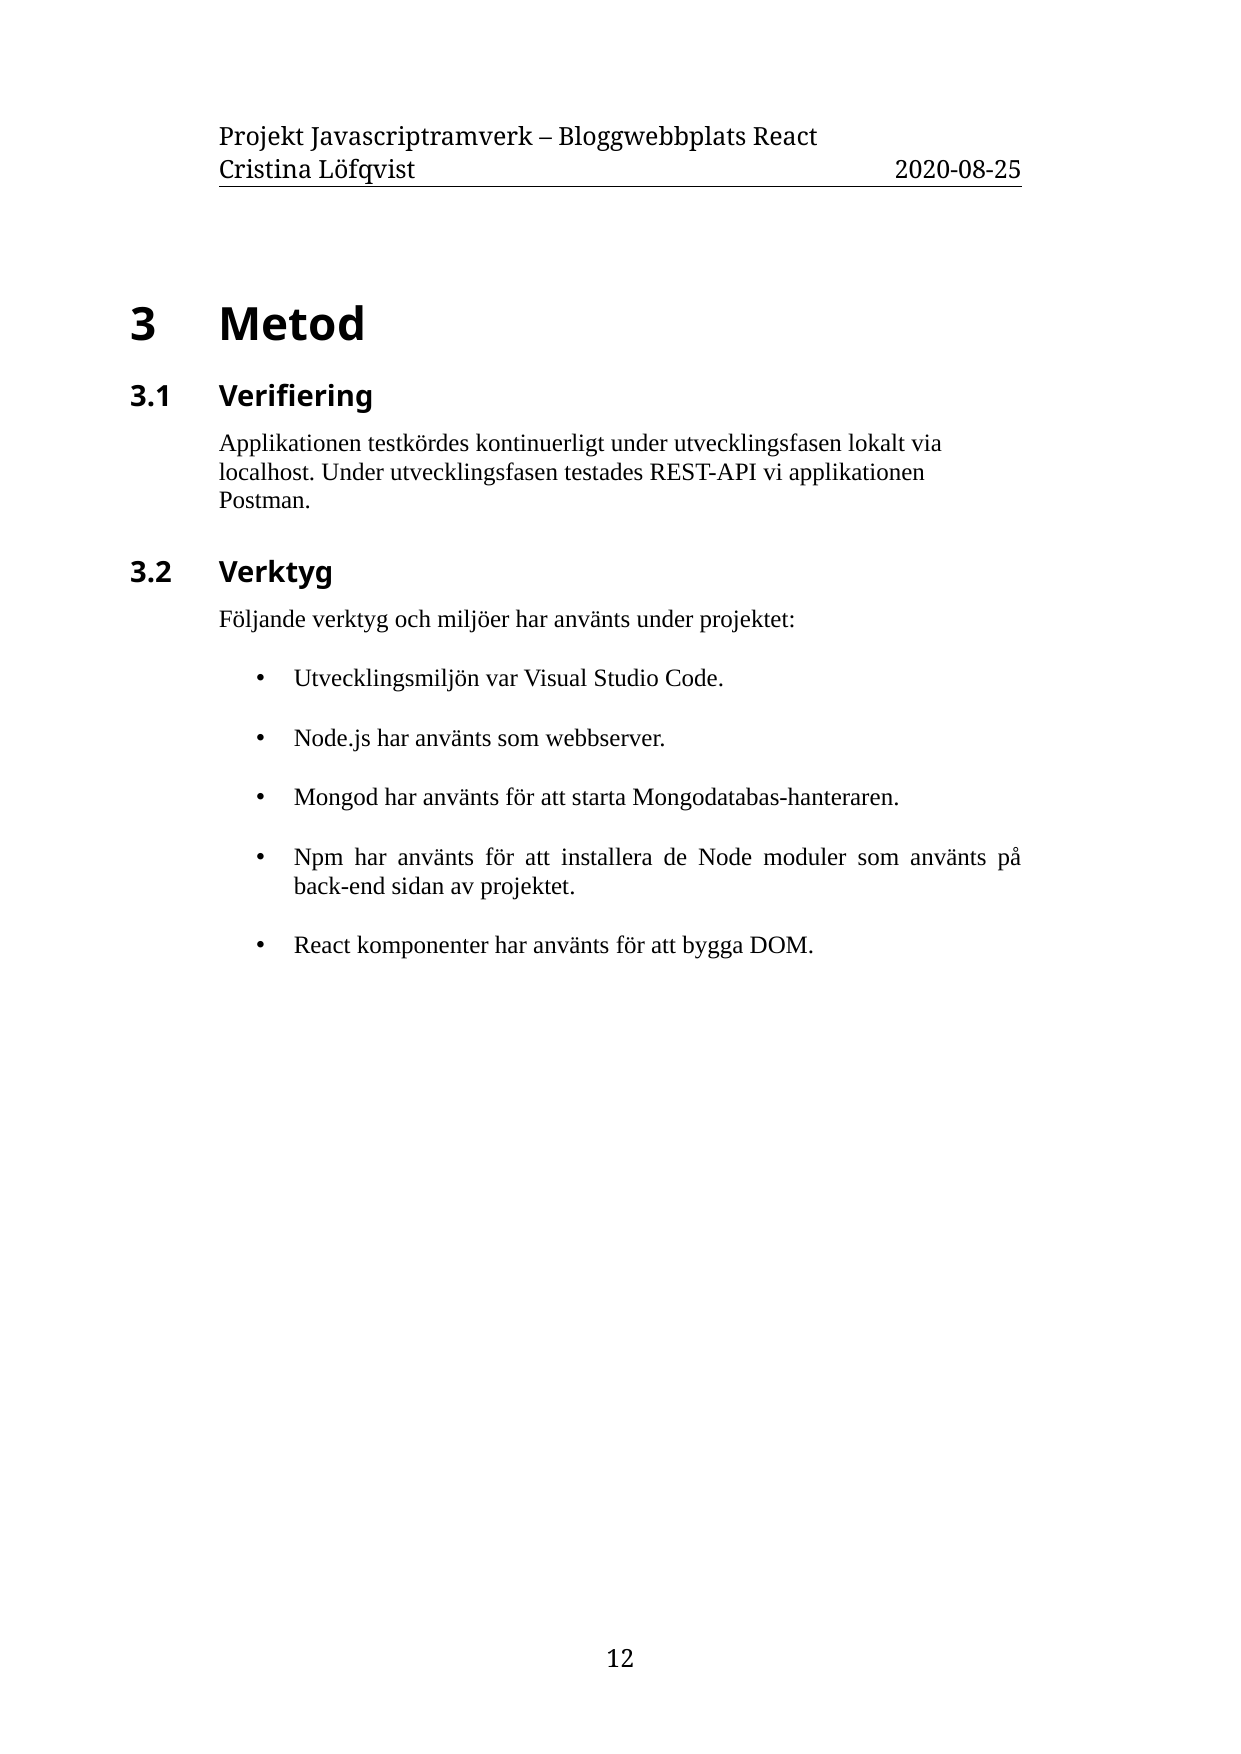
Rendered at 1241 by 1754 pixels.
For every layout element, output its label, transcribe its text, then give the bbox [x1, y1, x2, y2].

list Npm har använts för att installera de Node moduler som använts på back-end sidan av projektet. [256, 842, 1022, 899]
list Node.js har använts som webbserver. [256, 723, 1022, 752]
text Följande verktyg och miljöer har använts under projektet: [218, 604, 1022, 633]
list React komponenter har använts för att bygga DOM. [256, 930, 1022, 959]
text Applikationen testkördes kontinuerligt under utvecklingsfasen lokalt via localhost. Under utvecklingsfasen testades REST-API vi applikationen Postman. [218, 428, 1022, 514]
subtitle Metod [130, 291, 1022, 353]
subtitle Verifiering [130, 375, 1022, 415]
list Mongod har använts för att starta Mongodatabas-hanteraren. [256, 782, 1022, 811]
list Utvecklingsmiljön var Visual Studio Code. [256, 663, 1022, 692]
subtitle Verktyg [130, 551, 1022, 591]
